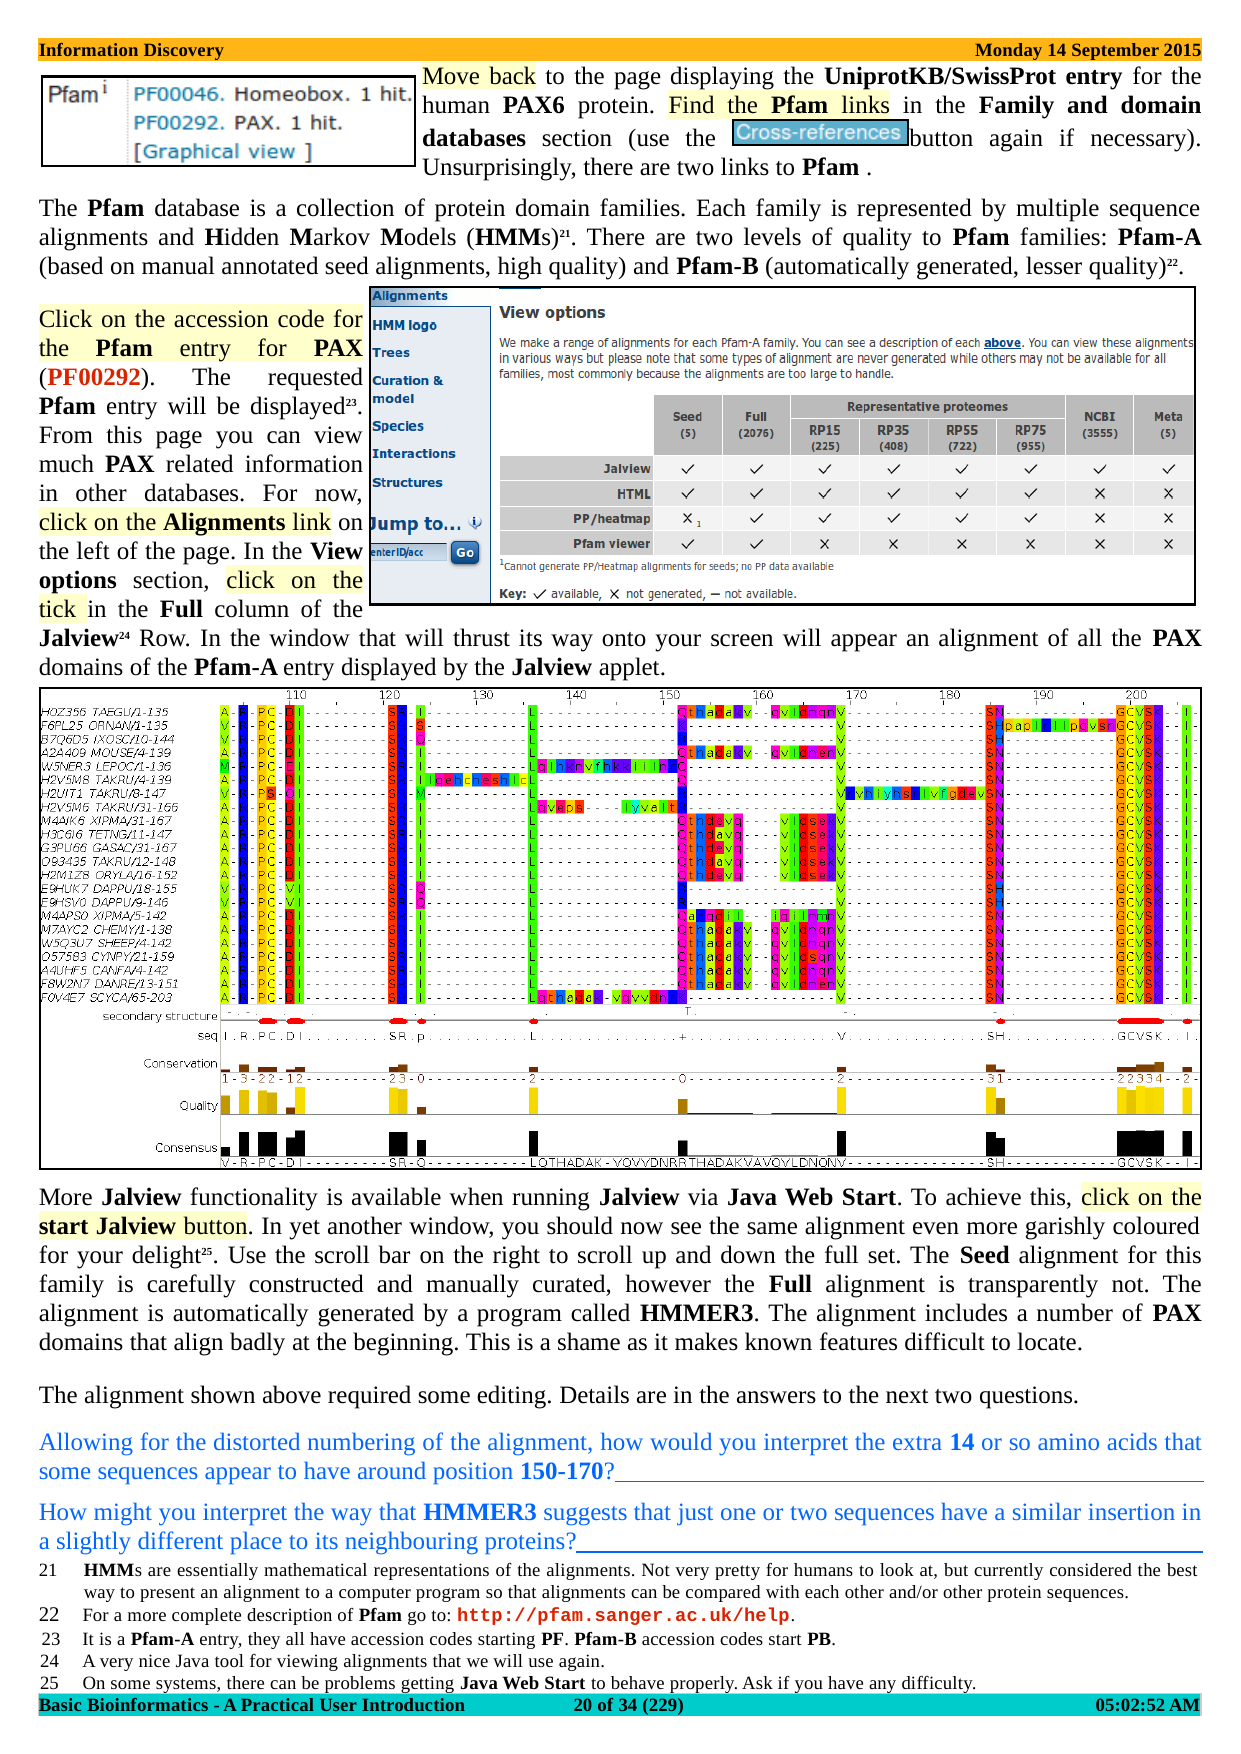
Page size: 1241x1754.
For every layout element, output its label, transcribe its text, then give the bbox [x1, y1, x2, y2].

picture [734, 121, 907, 144]
text Allowing for the distorted numbering of the alignment, how would you interpret the extra 14 or so amino acids that some sequences appear to have around position 150-170? [38, 1427, 1202, 1485]
text How might you interpret the way that HMMER3 suggests that just one or two sequences have a similar insertion in a slightly different place to its neighbouring proteins? [38, 1497, 1202, 1555]
text The alignment shown above required some editing. Details are in the answers to the next two questions. [38, 1380, 1202, 1409]
picture [41, 689, 1200, 1168]
text Click on the accession code for the Pfam entry for PAX (PF00292). The requested Pfam entry will be displayed. From this page you can view much PAX related information in other databases. For now, click on the Alignments link on the left of the page. In the View options section, click on the tick in the Full column of the Jalview Row. In the window that will thrust its way onto your screen will appear an alignment of all the PAX domains of the Pfam-A entry displayed by the Jalview applet. [38, 303, 1202, 681]
text HMMs are essentially mathematical representations of the alignments. Not very pretty for humans to look at, but currently considered the best way to present an alignment to a computer program so that alignments can be compared with each other and/or other protein sequences. [38, 1558, 1202, 1602]
text The Pfam database is a collection of protein domain families. Each family is represented by multiple sequence alignments and Hidden Markov Models (HMMs). There are two levels of quality to Pfam families: Pfam-A (based on manual annotated seed alignments, high quality) and Pfam-B (automatically generated, lesser quality). [38, 193, 1202, 280]
text Move back to the page displaying the UniprotKB/SwissProt entry for the human PAX6 protein. Find the Pfam links in the Family and domain databases section (use the button again if necessary). Unsurprisingly, there are two links to Pfam . [38, 61, 1202, 181]
picture [43, 78, 414, 165]
text For a more complete description of Pfam go to: http://pfam.sanger.ac.uk/help. [38, 1602, 1202, 1627]
text More Jalview functionality is available when running Jalview via Java Web Start. To achieve this, click on the start Jalview button. In yet another window, you should now see the same alignment even more garishly coloured for your delight. Use the scroll bar on the right to scroll up and down the full set. The Seed alignment for this family is carefully constructed and manually curated, however the Full alignment is transparently not. The alignment is automatically generated by a program called HMMER3. The alignment includes a number of PAX domains that align badly at the beginning. This is a shame as it makes known features difficult to locate. [38, 688, 1202, 1356]
text On some systems, there can be problems getting Java Web Start to behave properly. Ask if you have any difficulty. [40, 1671, 1202, 1693]
text It is a Pfam-A entry, they all have accession codes starting PF. Pfam-B accession codes start PB. [41, 1627, 1202, 1649]
text A very nice Java tool for viewing alignments that we will use again. [40, 1649, 1202, 1671]
picture [371, 288, 1194, 603]
